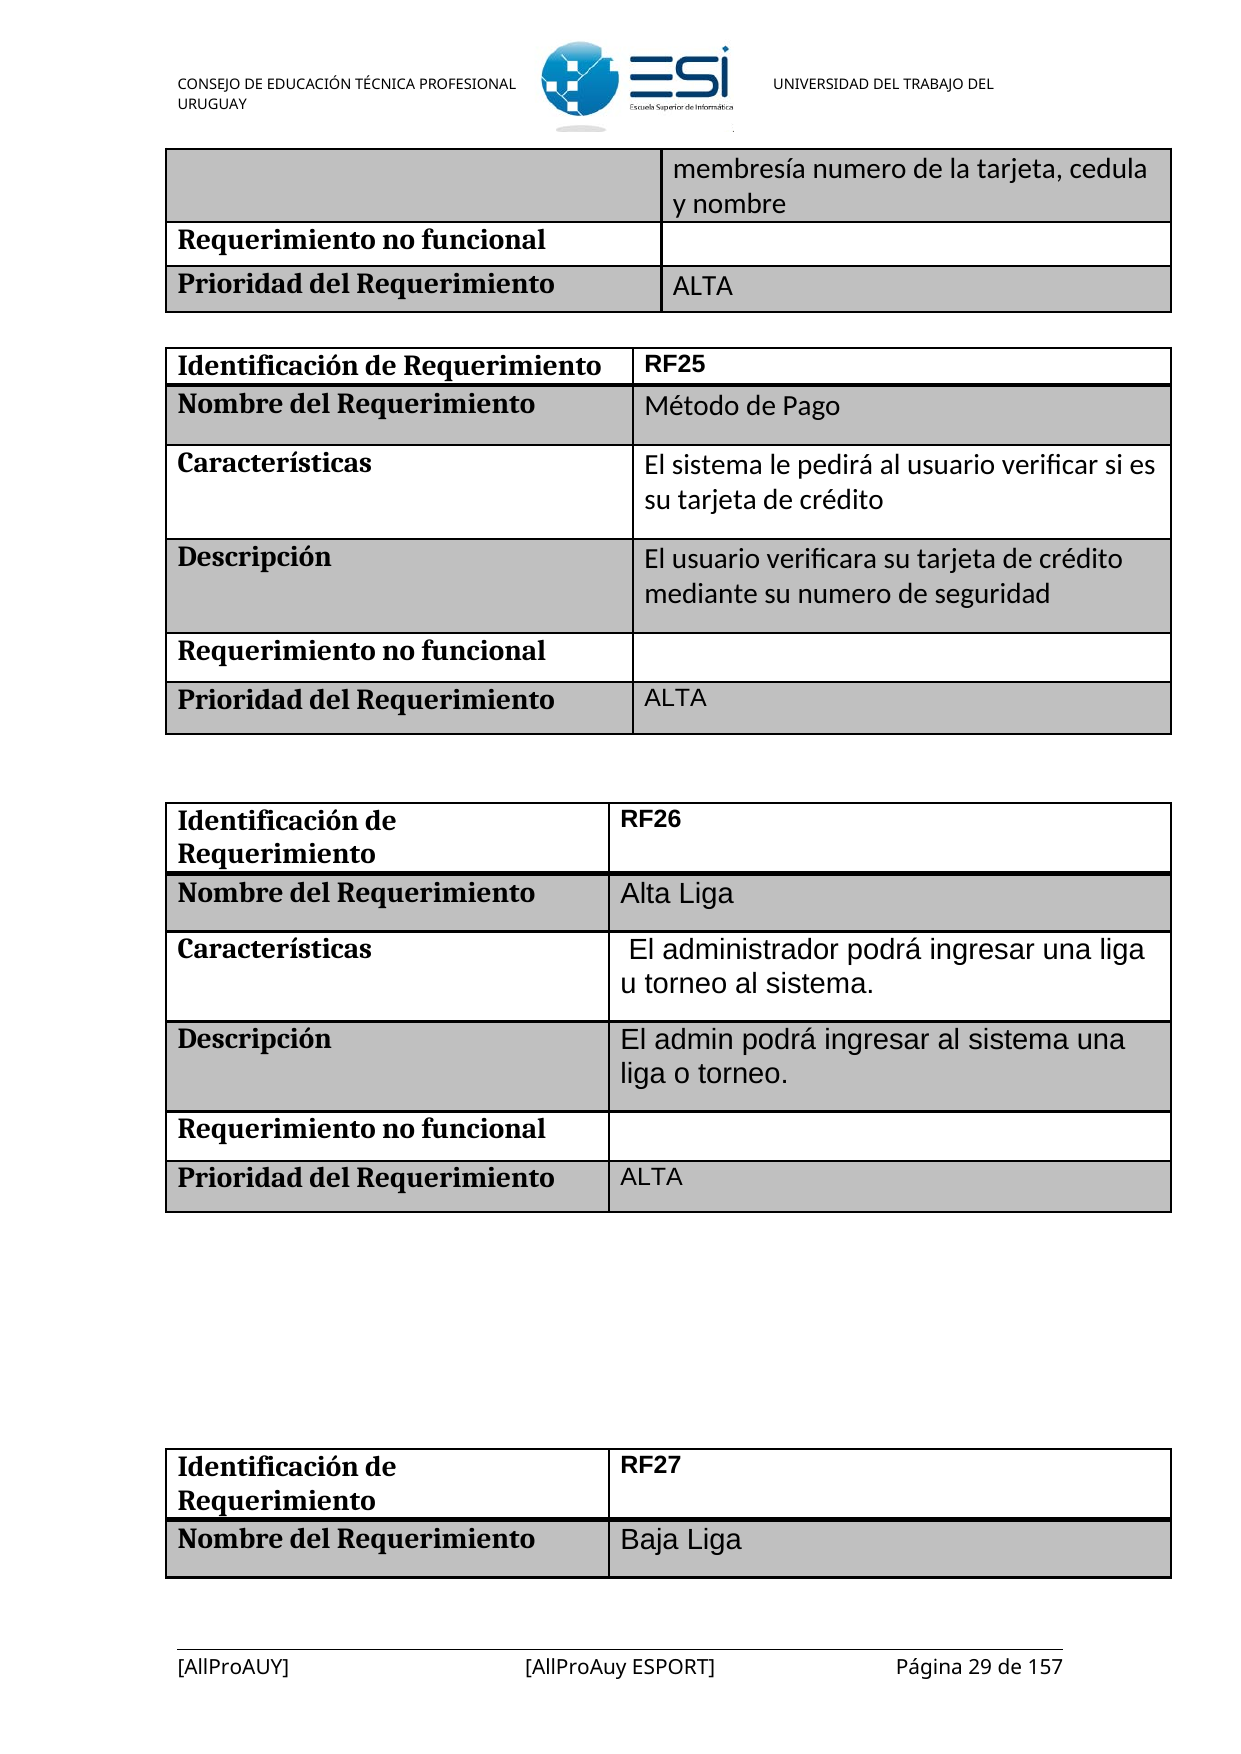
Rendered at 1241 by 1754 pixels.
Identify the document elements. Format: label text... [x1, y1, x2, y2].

table_cell membresía numero de la tarjeta, cedula y nombre [663, 150, 1170, 221]
table_cell [663, 223, 1170, 265]
table_cell El admin podrá ingresar al sistema una liga o torneo. [610, 1023, 1170, 1110]
table_cell Nombre del Requerimiento [167, 876, 608, 930]
table_cell [167, 150, 660, 221]
table_cell El sistema le pedirá al usuario verificar si es su tarjeta de crédito [634, 446, 1170, 538]
table_cell Método de Pago [634, 387, 1170, 444]
table_header Identificación de Requerimiento [167, 1450, 608, 1517]
table_cell Requerimiento no funcional [167, 223, 660, 265]
table_cell [610, 1113, 1170, 1159]
table_cell ALTA [634, 683, 1170, 733]
table_cell Requerimiento no funcional [167, 1113, 608, 1159]
table_cell ALTA [663, 267, 1170, 311]
table_cell Descripción [167, 1023, 608, 1110]
table_cell Prioridad del Requerimiento [167, 683, 632, 733]
table_cell ALTA [610, 1162, 1170, 1211]
table_cell Alta Liga [610, 876, 1170, 930]
picture [534, 39, 734, 132]
table_cell Características [167, 446, 632, 538]
table_header RF25 [634, 349, 1170, 382]
table_cell [634, 634, 1170, 681]
table_header RF27 [610, 1450, 1170, 1517]
table_cell El usuario verificara su tarjeta de crédito mediante su numero de seguridad [634, 540, 1170, 632]
table_cell Prioridad del Requerimiento [167, 1162, 608, 1211]
table_cell El administrador podrá ingresar una liga u torneo al sistema. [610, 933, 1170, 1020]
table_cell Prioridad del Requerimiento [167, 267, 660, 311]
table_cell Baja Liga [610, 1522, 1170, 1576]
table_header Identificación de Requerimiento [167, 804, 608, 871]
table_cell Nombre del Requerimiento [167, 1522, 608, 1576]
table_header RF26 [610, 804, 1170, 871]
table_cell Características [167, 933, 608, 1020]
table_cell Descripción [167, 540, 632, 632]
table_cell Nombre del Requerimiento [167, 387, 632, 444]
table_cell Requerimiento no funcional [167, 634, 632, 681]
table_header Identificación de Requerimiento [167, 349, 632, 382]
